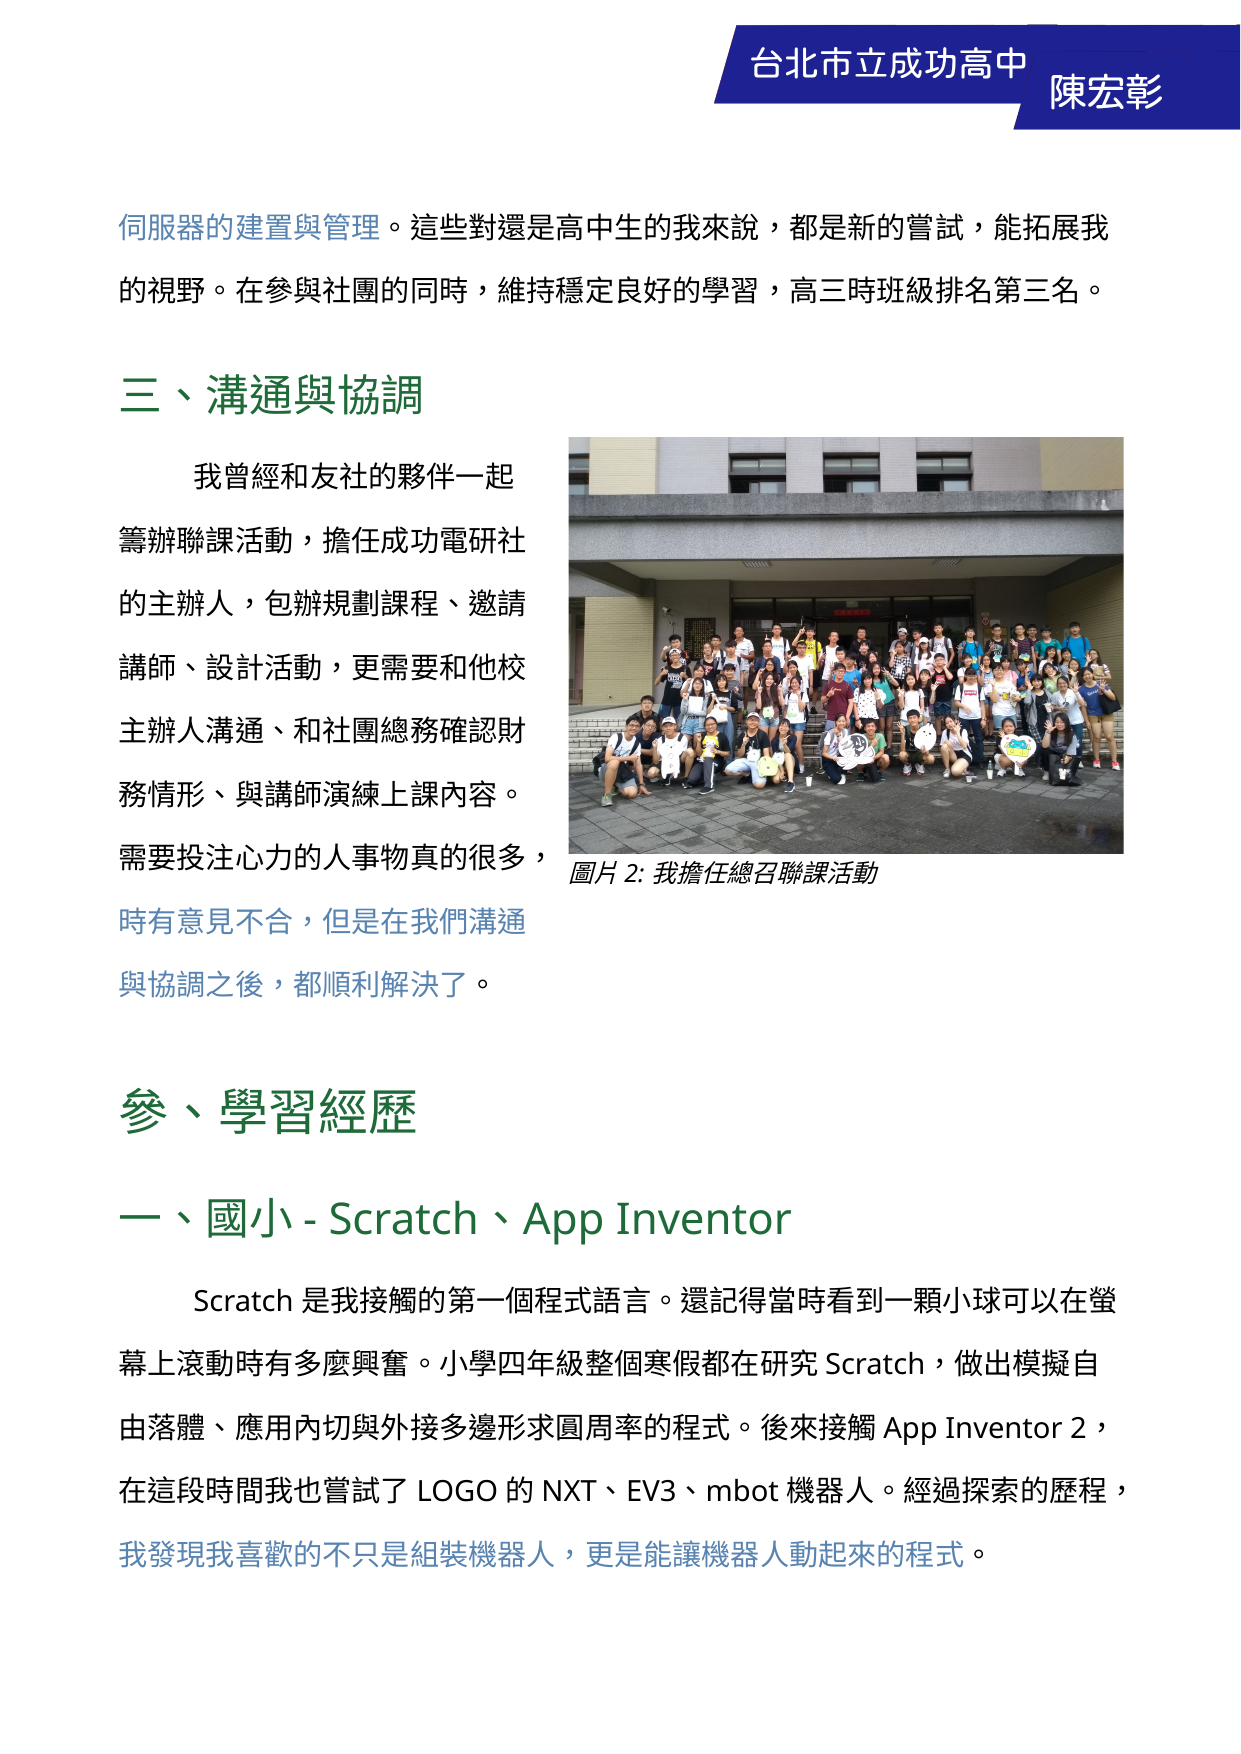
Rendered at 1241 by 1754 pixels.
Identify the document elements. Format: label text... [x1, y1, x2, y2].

text [568, 424, 1124, 437]
picture [0, 2, 1241, 154]
picture [568, 437, 1124, 854]
subtitle 參、學習經歷 [118, 1072, 1122, 1144]
subtitle 三、溝通與協調 [118, 361, 1122, 424]
text 伺服器的建置與管理。這些對還是高中生的我來說，都是新的嘗試，能拓展我的視野。在參與社團的同時，維持穩定良好的學習，高三時班級排名第三名。 [118, 182, 1122, 310]
text 圖片 2: 我擔任總召聯課活動 [568, 854, 1124, 889]
subtitle 一、國小 - Scratch、App Inventor [118, 1183, 1122, 1247]
text 我曾經和友社的夥伴一起籌辦聯課活動，擔任成功電研社的主辦人，包辦規劃課程、邀請講師、設計活動，更需要和他校主辦人溝通、和社團總務確認財務情形、與講師演練上課內容。需要投注心力的人事物真的很多，時有意見不合，但是在我們溝通與協調之後，都順利解決了。 [118, 454, 1122, 1004]
text Scratch 是我接觸的第一個程式語言。還記得當時看到一顆小球可以在螢幕上滾動時有多麼興奮。小學四年級整個寒假都在研究 Scratch，做出模擬自由落體、應用內切與外接多邊形求圓周率的程式。後來接觸 App Inventor 2，在這段時間我也嘗試了 LOGO 的 NXT、EV3、mbot 機器人。經過探索的歷程，我發現我喜歡的不只是組裝機器人，更是能讓機器人動起來的程式。 [118, 1277, 1122, 1573]
